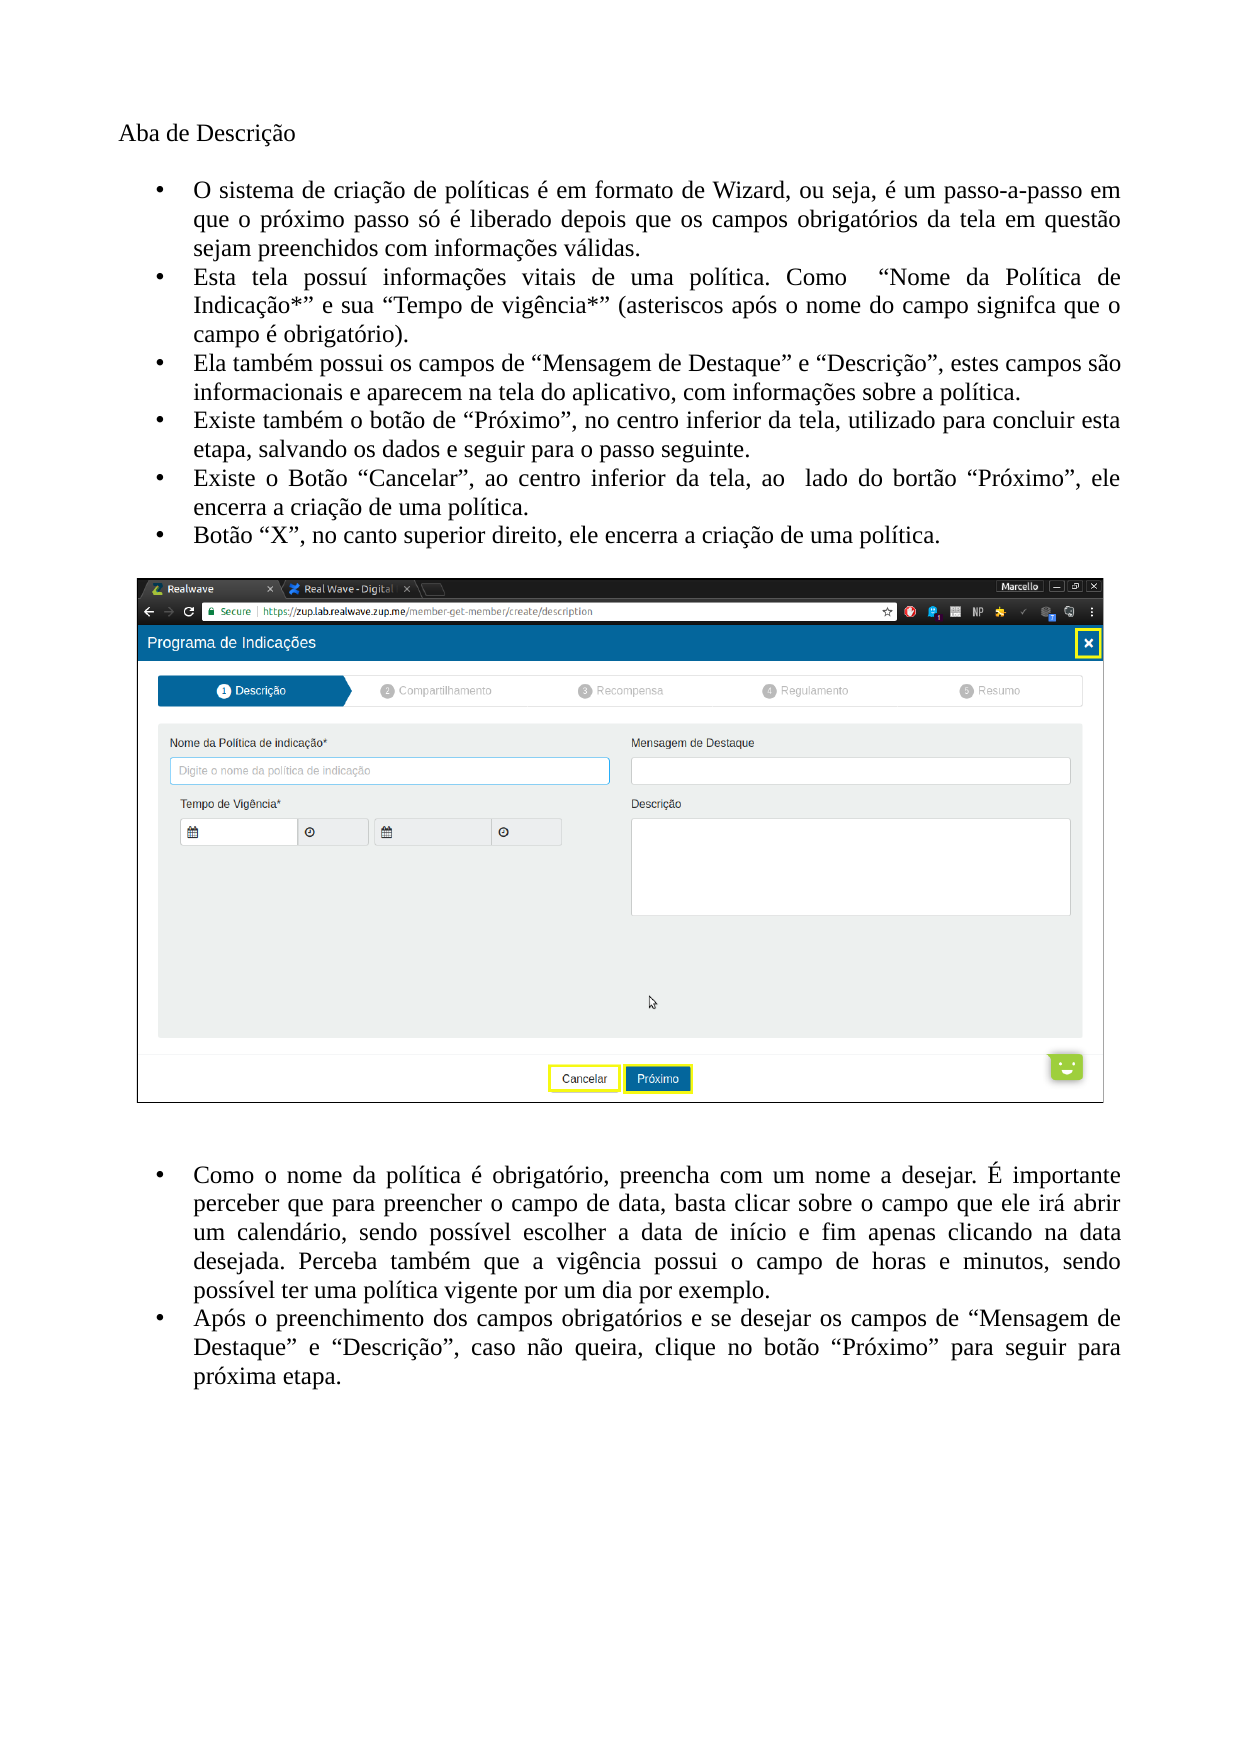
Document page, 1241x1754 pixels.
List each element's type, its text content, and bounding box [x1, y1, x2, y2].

list Existe o Botão “Cancelar”, ao centro inferior da tela, ao lado do bortão “Próximo”, ele encerra a criação de uma política. [156, 463, 1122, 521]
list Esta tela possuí informações vitais de uma política. Como “Nome da Política de Indicação*” e sua “Tempo de vigência*” (asteriscos após o nome do campo signifca que o campo é obrigatório). [156, 262, 1122, 348]
text Aba de Descrição [118, 118, 1122, 147]
list Botão “X”, no canto superior direito, ele encerra a criação de uma política. [156, 521, 1122, 549]
list Ela também possui os campos de “Mensagem de Destaque” e “Descrição”, estes campos são informacionais e aparecem na tela do aplicativo, com informações sobre a política. [156, 348, 1122, 406]
list O sistema de criação de políticas é em formato de Wizard, ou seja, é um passo-a-passo em que o próximo passo só é liberado depois que os campos obrigatórios da tela em questão sejam preenchidos com informações válidas. [156, 176, 1122, 262]
list Após o preenchimento dos campos obrigatórios e se desejar os campos de “Mensagem de Destaque” e “Descrição”, caso não queira, clique no botão “Próximo” para seguir para próxima etapa. [156, 1303, 1122, 1390]
list Existe também o botão de “Próximo”, no centro inferior da tela, utilizado para concluir esta etapa, salvando os dados e seguir para o passo seguinte. [156, 406, 1122, 463]
list Como o nome da política é obrigatório, preencha com um nome a desejar. É importante perceber que para preencher o campo de data, basta clicar sobre o campo que ele irá abrir um calendário, sendo possível escolher a data de início e fim apenas clicando na data desejada. Perceba também que a vigência possui o campo de horas e minutos, sendo possível ter uma política vigente por um dia por exemplo. [156, 1160, 1122, 1303]
picture [136, 578, 1104, 1103]
